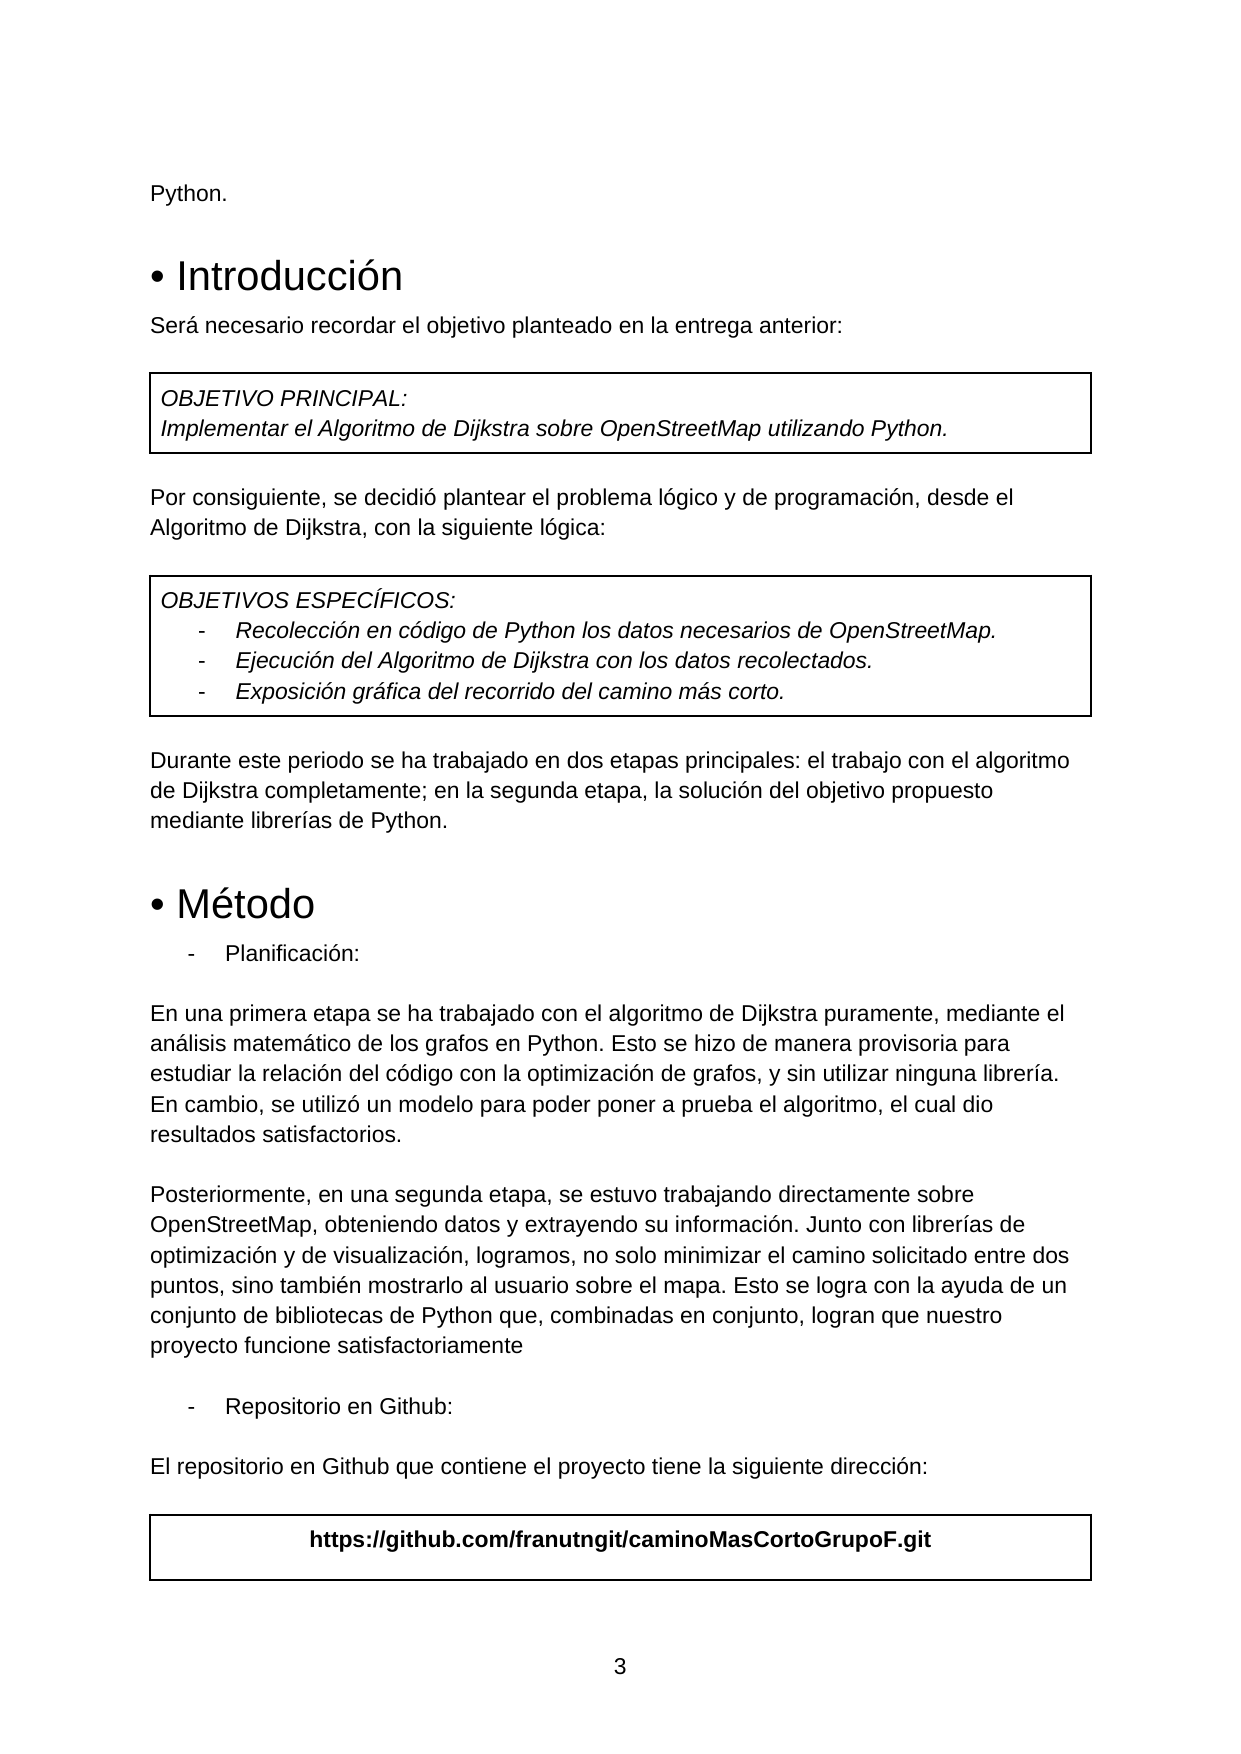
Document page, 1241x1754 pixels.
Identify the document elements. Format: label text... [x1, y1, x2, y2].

text Por consiguiente, se decidió plantear el problema lógico y de programación, desde el Algoritmo de Dijkstra, con la siguiente lógica: [150, 484, 1090, 541]
text En una primera etapa se ha trabajado con el algoritmo de Dijkstra puramente, mediante el análisis matemático de los grafos en Python. Esto se hizo de manera provisoria para estudiar la relación del código con la optimización de grafos, y sin utilizar ninguna librería. En cambio, se utilizó un modelo para poder poner a prueba el algoritmo, el cual dio resultados satisfactorios. [150, 1000, 1090, 1147]
table_header OBJETIVOS ESPECÍFICOS: Recolección en código de Python los datos necesarios de OpenStreetMap. Ejecución del Algoritmo de Dijkstra con los datos recolectados. Exposición gráfica del recorrido del camino más corto. [151, 577, 1090, 714]
text Será necesario recordar el objetivo planteado en la entrega anterior: [150, 312, 1090, 338]
text Durante este periodo se ha trabajado en dos etapas principales: el trabajo con el algoritmo de Dijkstra completamente; en la segunda etapa, la solución del objetivo propuesto mediante librerías de Python. [150, 747, 1090, 833]
text Python. [150, 179, 1090, 206]
subtitle • Introducción [150, 251, 1090, 299]
text Posteriormente, en una segunda etapa, se estuvo trabajando directamente sobre OpenStreetMap, obteniendo datos y extrayendo su información. Junto con librerías de optimización y de visualización, logramos, no solo minimizar el camino solicitado entre dos puntos, sino también mostrarlo al usuario sobre el mapa. Esto se logra con la ayuda de un conjunto de bibliotecas de Python que, combinadas en conjunto, logran que nuestro proyecto funcione satisfactoriamente [150, 1181, 1090, 1358]
text El repositorio en Github que contiene el proyecto tiene la siguiente dirección: [150, 1453, 1090, 1479]
subtitle • Método [150, 879, 1090, 927]
table_header https://github.com/franutngit/caminoMasCortoGrupoF.git [151, 1516, 1090, 1579]
table_header OBJETIVO PRINCIPAL: Implementar el Algoritmo de Dijkstra sobre OpenStreetMap utilizando Python. [151, 374, 1090, 452]
list Repositorio en Github: [187, 1393, 1090, 1419]
list Planificación: [187, 939, 1090, 966]
